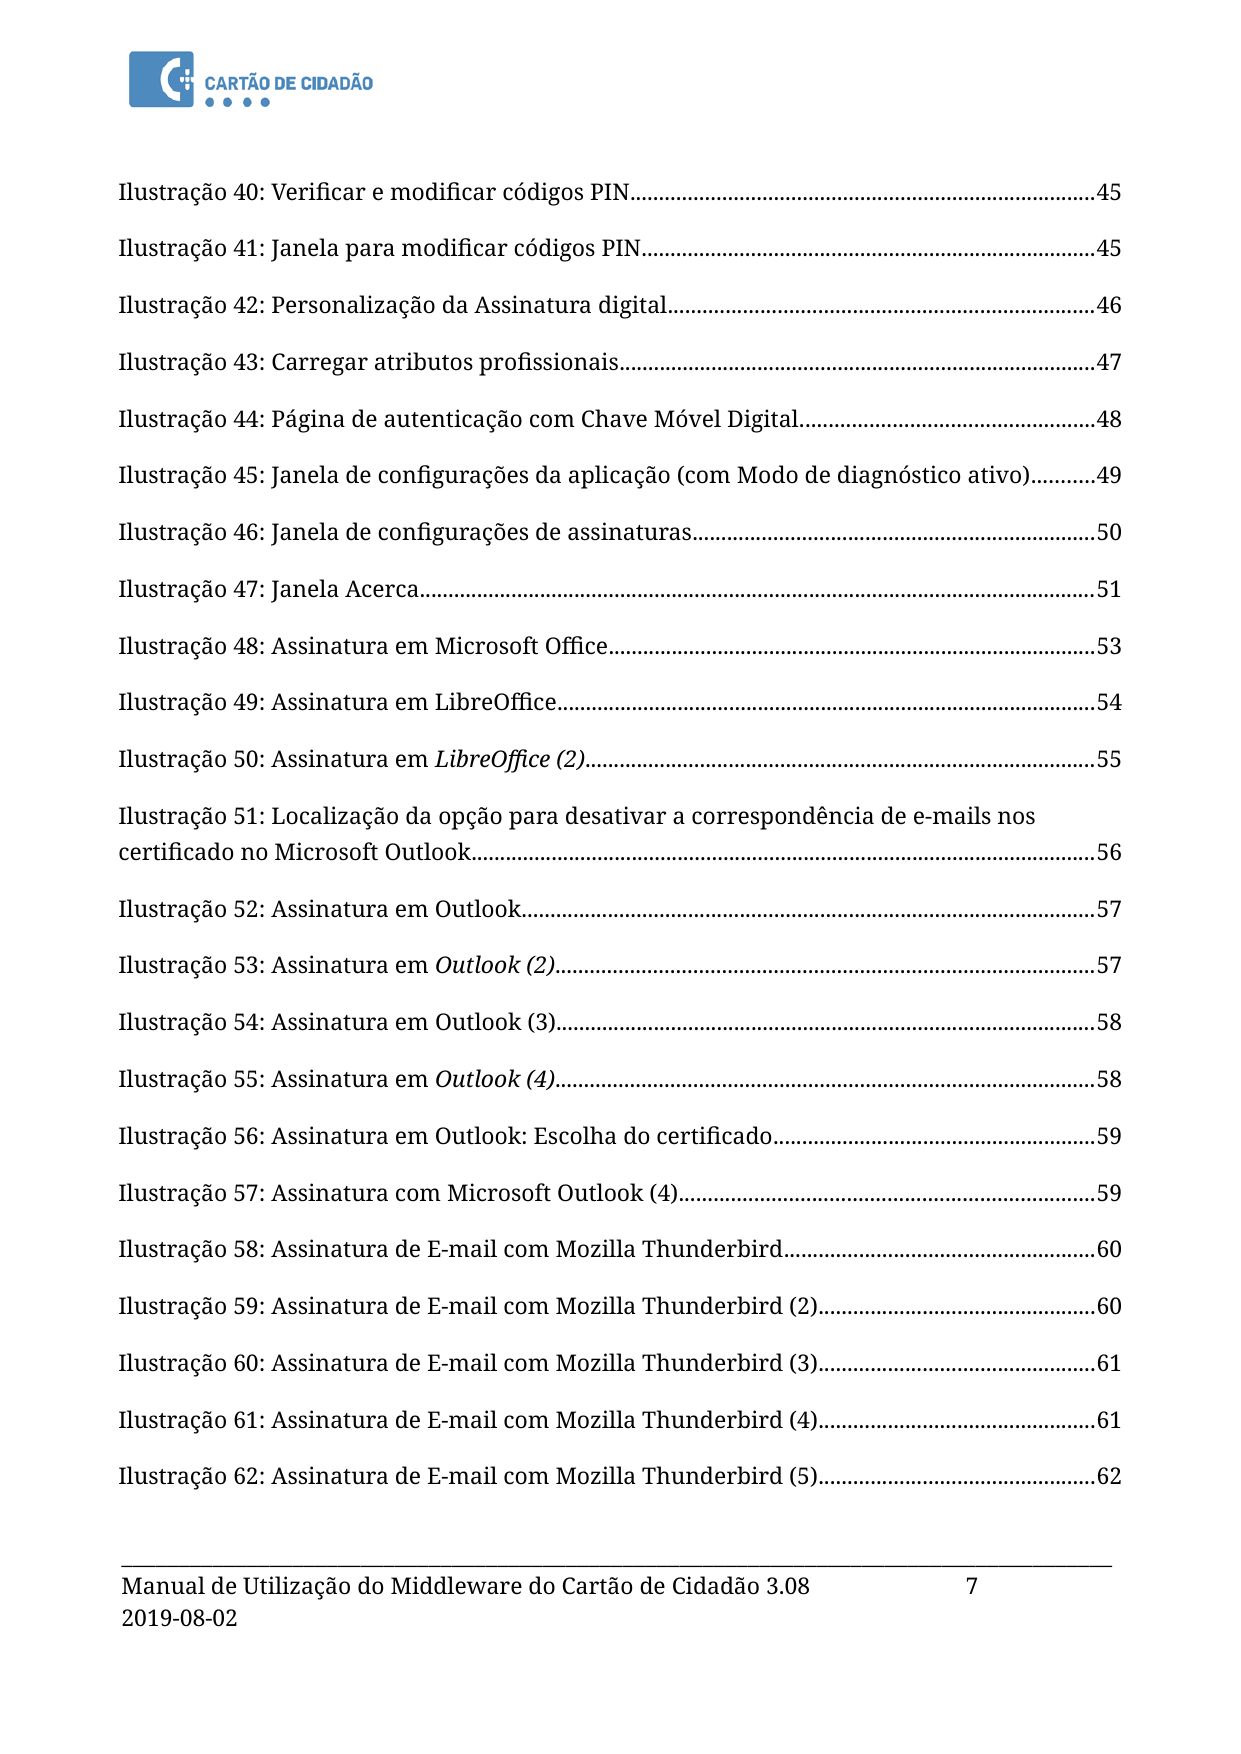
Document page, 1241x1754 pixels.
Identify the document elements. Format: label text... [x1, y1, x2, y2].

text Ilustração 51: Localização da opção para desativar a correspondência de e-mails nos certificado no Microsoft Outlook 56 [118, 800, 1122, 867]
text Ilustração 46: Janela de configurações de assinaturas 50 [118, 516, 1122, 547]
picture [127, 45, 420, 115]
text Ilustração 61: Assinatura de E-mail com Mozilla Thunderbird (4) 61 [118, 1403, 1122, 1435]
text Ilustração 43: Carregar atributos profissionais 47 [118, 346, 1122, 377]
text Ilustração 47: Janela Acerca 51 [118, 573, 1122, 604]
text Ilustração 62: Assinatura de E-mail com Mozilla Thunderbird (5) 62 [118, 1460, 1122, 1492]
text Ilustração 52: Assinatura em Outlook 57 [118, 893, 1122, 924]
text Ilustração 55: Assinatura em Outlook (4) 58 [118, 1063, 1122, 1094]
text Ilustração 41: Janela para modificar códigos PIN 45 [118, 232, 1122, 263]
text Ilustração 58: Assinatura de E-mail com Mozilla Thunderbird 60 [118, 1233, 1122, 1264]
text Ilustração 48: Assinatura em Microsoft Office 53 [118, 629, 1122, 661]
text Ilustração 45: Janela de configurações da aplicação (com Modo de diagnóstico ativo) 49 [118, 459, 1122, 491]
text Ilustração 42: Personalização da Assinatura digital 46 [118, 289, 1122, 320]
text Ilustração 60: Assinatura de E-mail com Mozilla Thunderbird (3) 61 [118, 1347, 1122, 1378]
text Ilustração 44: Página de autenticação com Chave Móvel Digital. 48 [118, 402, 1122, 434]
text Ilustração 57: Assinatura com Microsoft Outlook (4) 59 [118, 1176, 1122, 1208]
text Ilustração 56: Assinatura em Outlook: Escolha do certificado 59 [118, 1120, 1122, 1151]
text Ilustração 59: Assinatura de E-mail com Mozilla Thunderbird (2) 60 [118, 1290, 1122, 1321]
text Ilustração 50: Assinatura em LibreOffice (2) 55 [118, 743, 1122, 774]
text Ilustração 49: Assinatura em LibreOffice 54 [118, 686, 1122, 718]
text Ilustração 40: Verificar e modificar códigos PIN 45 [118, 175, 1122, 207]
text Ilustração 54: Assinatura em Outlook (3) 58 [118, 1006, 1122, 1037]
text Ilustração 53: Assinatura em Outlook (2) 57 [118, 949, 1122, 981]
